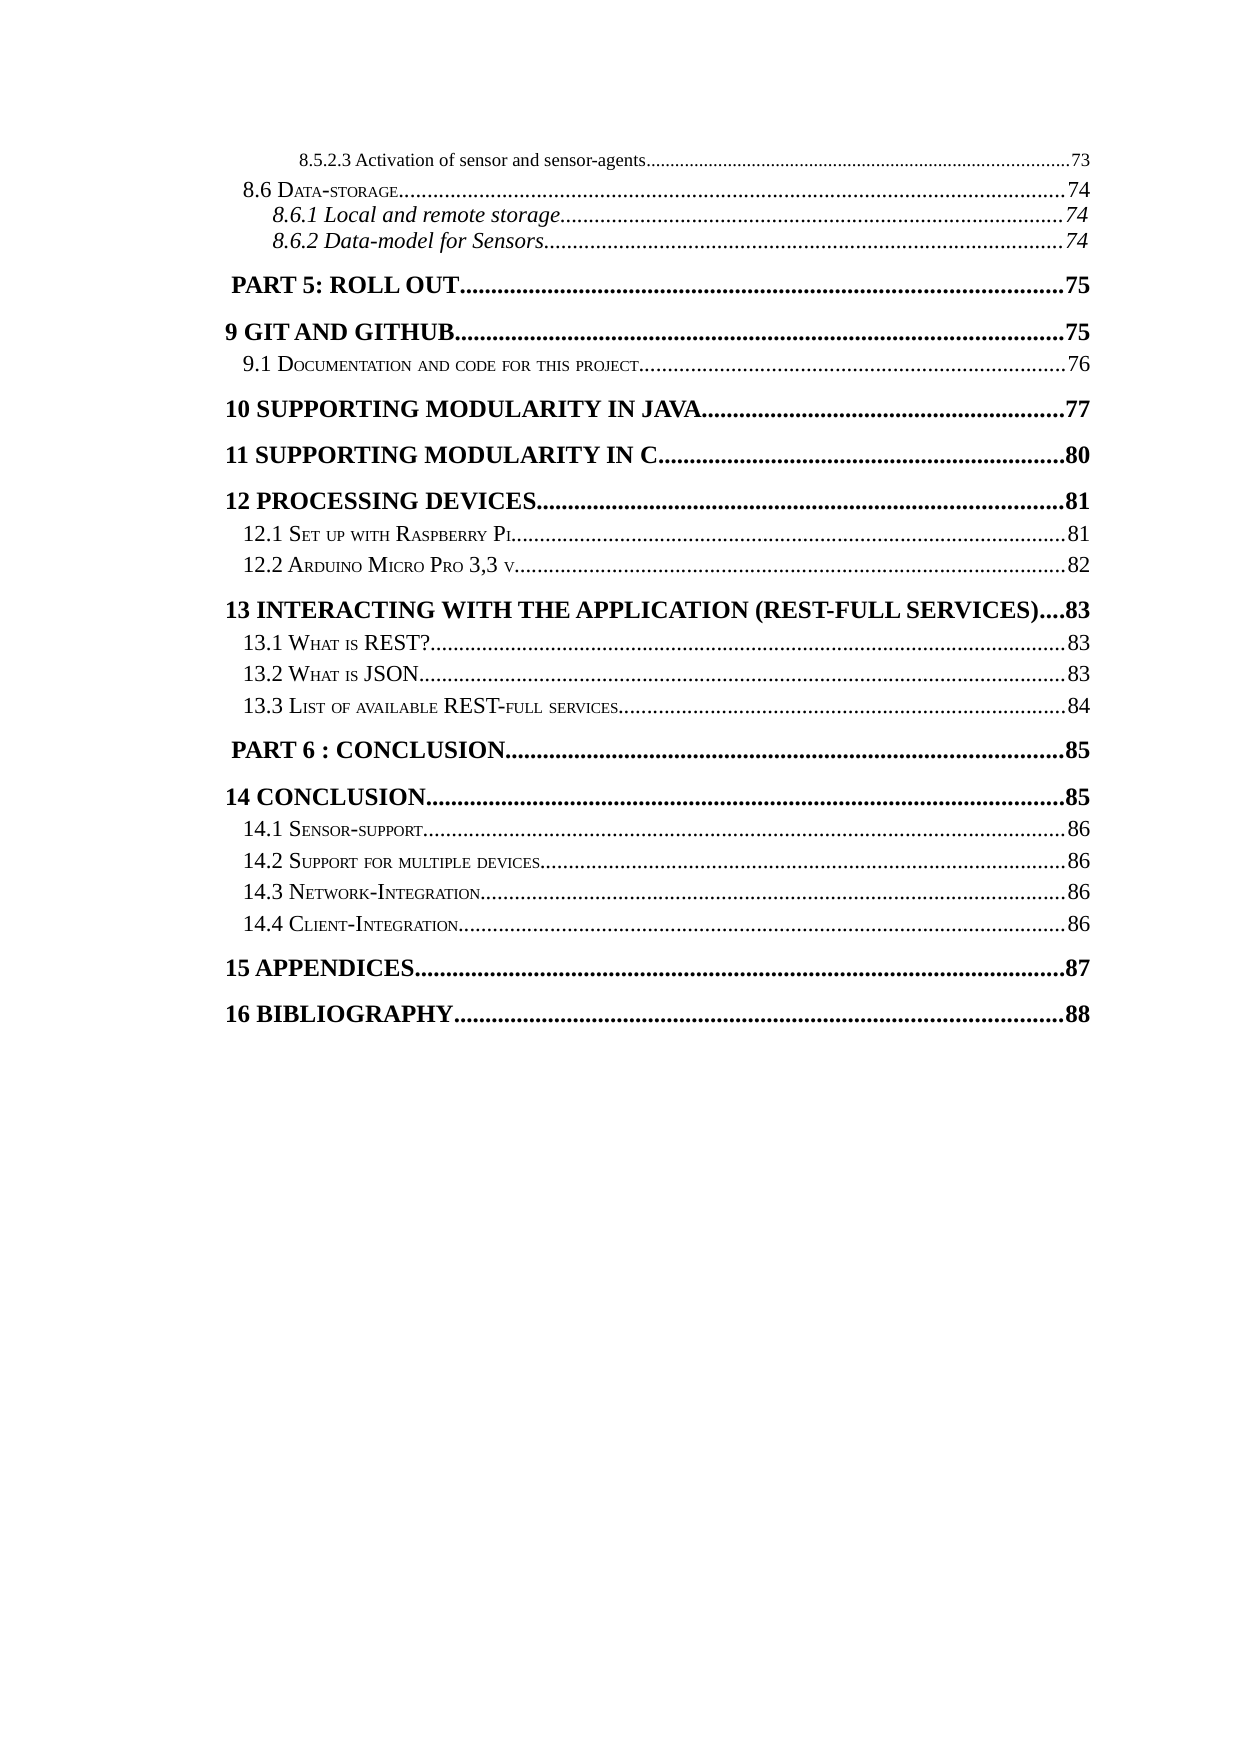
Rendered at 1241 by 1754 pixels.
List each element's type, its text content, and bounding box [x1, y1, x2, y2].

text PART 5: Roll out 75 [225, 272, 1090, 299]
text 9 Git and GitHub 75 [225, 318, 1090, 345]
text 9.1 Documentation and code for this project 76 [243, 351, 1090, 377]
text 15 Appendices 87 [225, 954, 1090, 982]
text 14.2 Support for multiple devices 86 [243, 848, 1090, 873]
text 8.5.2.3 Activation of sensor and sensor-agents 73 [299, 150, 1090, 171]
text 10 Supporting modularity in Java 77 [225, 395, 1090, 423]
text 13.2 What is JSON 83 [243, 661, 1090, 687]
text 11 Supporting modularity in C 80 [225, 441, 1090, 469]
text 13.1 What is REST? 83 [243, 630, 1090, 655]
text 8.6.1 Local and remote storage 74 [272, 202, 1090, 228]
text PART 6 : Conclusion 85 [225, 737, 1090, 764]
text 13 Interacting with the application (REST-full services) 83 [225, 596, 1090, 624]
text 14.1 Sensor-support 86 [243, 816, 1090, 842]
text 16 Bibliography 88 [225, 1001, 1090, 1028]
text 12.1 Set up with Raspberry Pi 81 [243, 521, 1090, 546]
text 12 Processing devices 81 [225, 487, 1090, 515]
text 8.6 Data-storage 74 [243, 177, 1090, 202]
text 12.2 Arduino Micro Pro 3,3 v 82 [243, 552, 1090, 578]
text 14.3 Network-Integration 86 [243, 879, 1090, 905]
text 13.3 List of available REST-full services 84 [243, 693, 1090, 718]
text 8.6.2 Data-model for Sensors 74 [272, 228, 1090, 253]
text 14 Conclusion 85 [225, 783, 1090, 810]
text 14.4 Client-Integration 86 [243, 911, 1090, 936]
